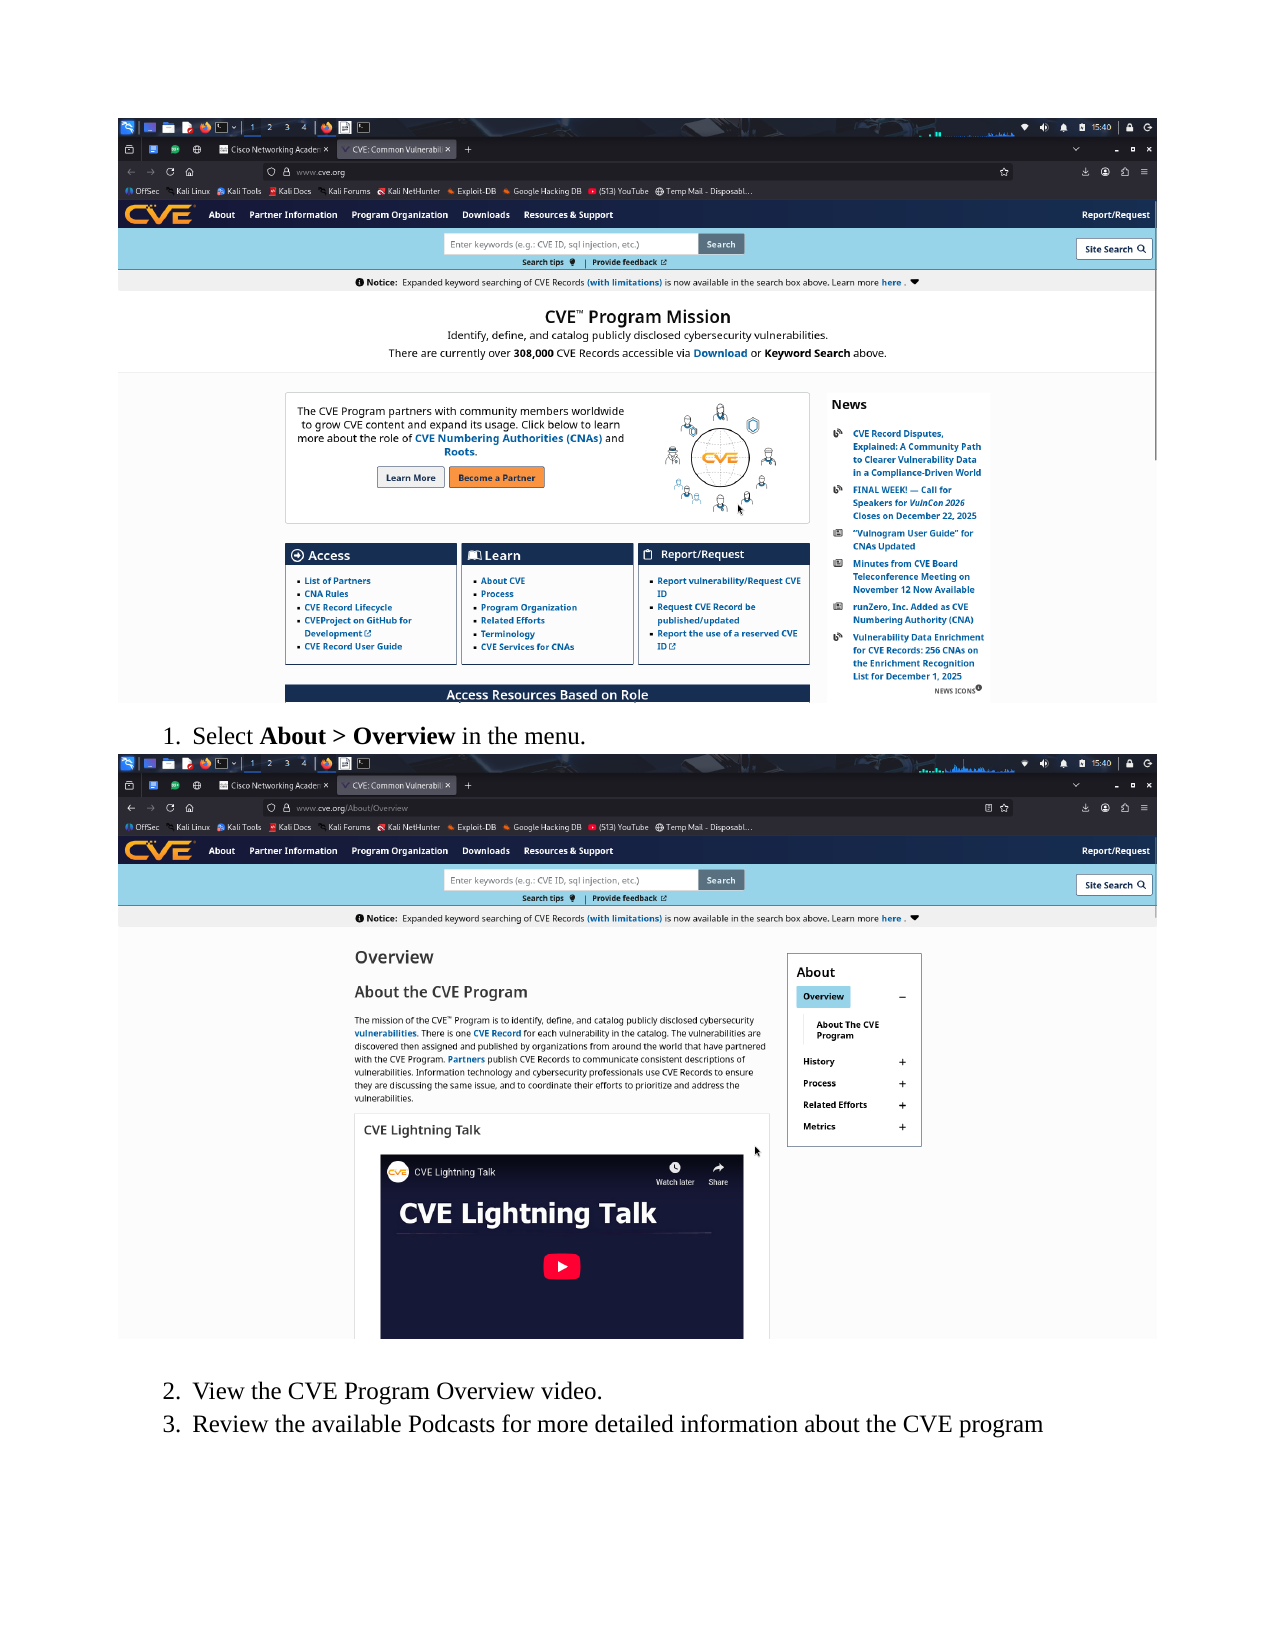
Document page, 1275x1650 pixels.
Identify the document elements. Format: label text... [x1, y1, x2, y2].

picture [118, 118, 1157, 703]
picture [118, 754, 1157, 1339]
list Select About > Overview in the menu. [162, 721, 1157, 750]
list Review the available Podcasts for more detailed information about the CVE program [162, 1409, 1157, 1438]
list View the CVE Program Overview video. [162, 1376, 1157, 1404]
